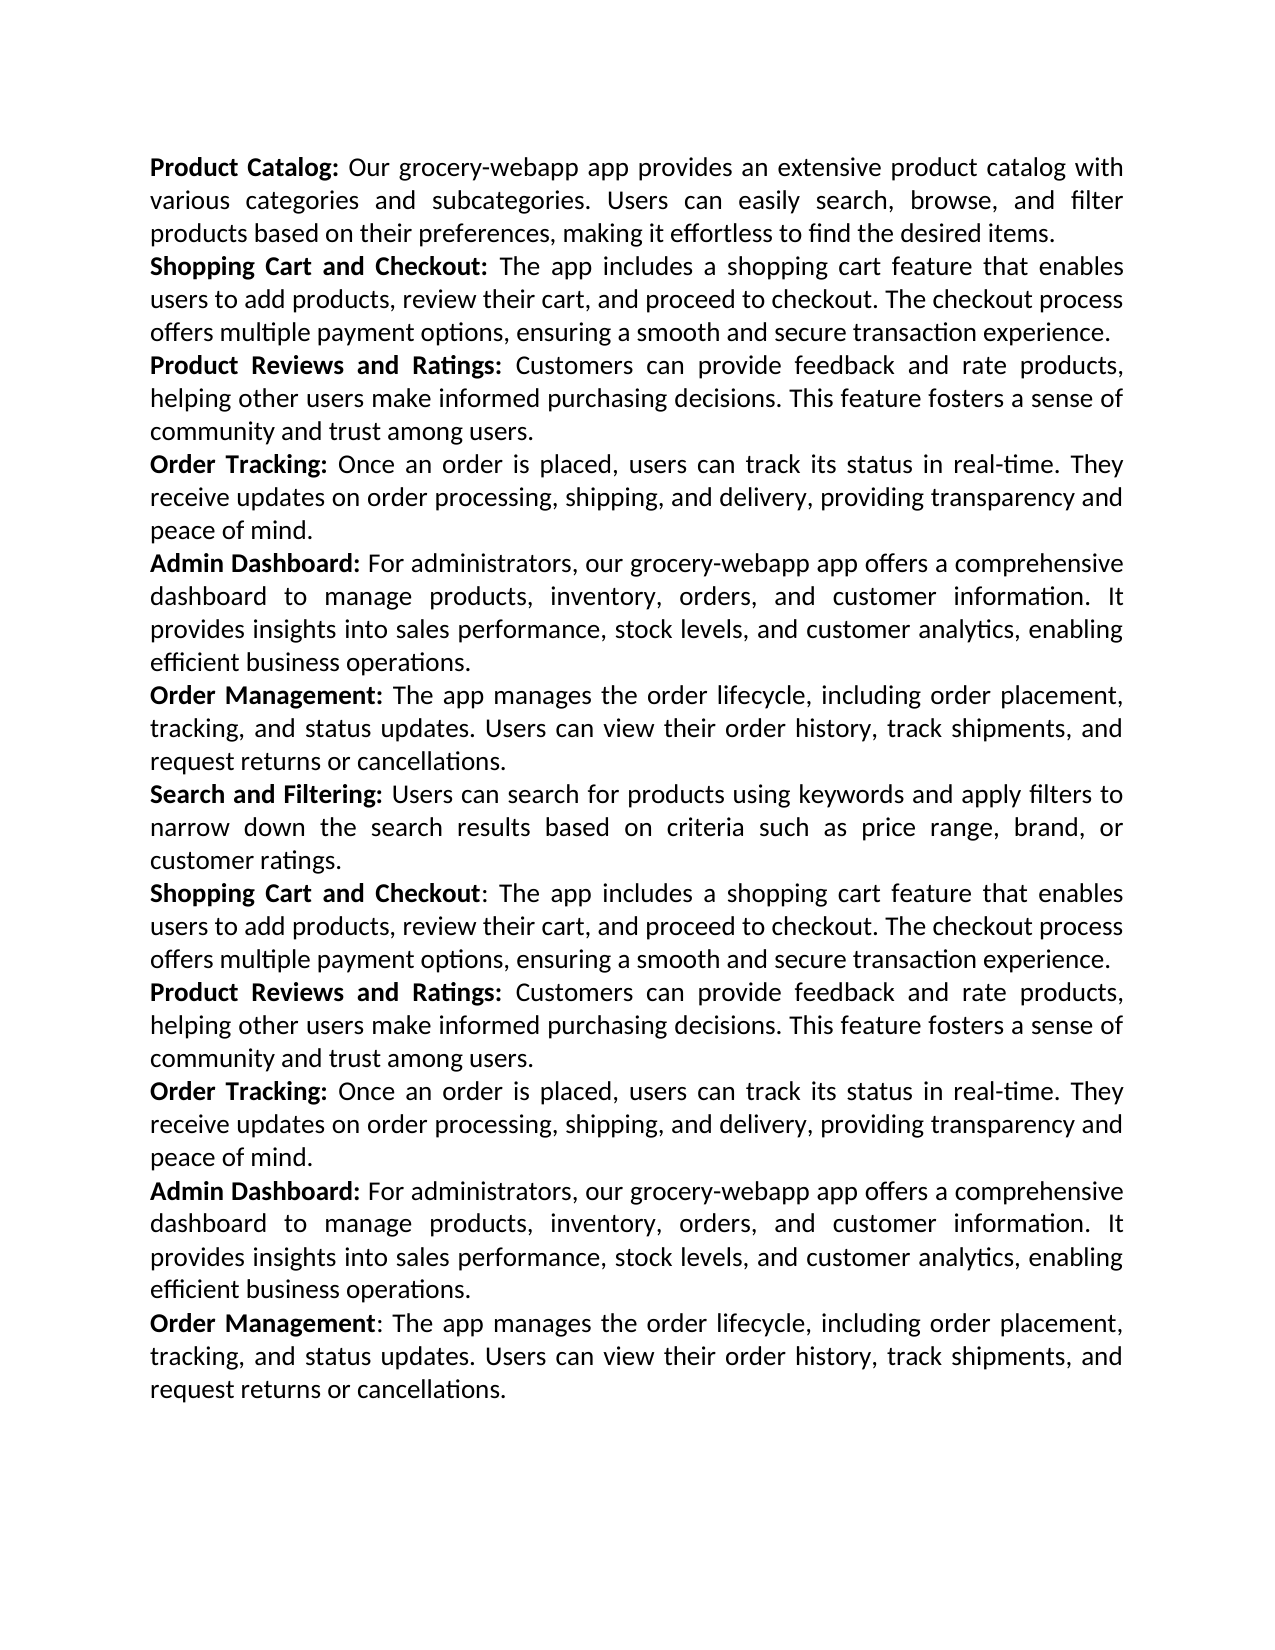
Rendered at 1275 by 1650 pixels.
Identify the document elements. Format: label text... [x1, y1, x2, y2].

text Admin Dashboard: For administrators, our grocery-webapp app offers a comprehensive dashboard to manage products, inventory, orders, and customer information. It provides insights into sales performance, stock levels, and customer analytics, enabling efficient business operations. [150, 1174, 1125, 1306]
text Order Management: The app manages the order lifecycle, including order placement, tracking, and status updates. Users can view their order history, track shipments, and request returns or cancellations. [150, 1306, 1125, 1405]
text Product Catalog: Our grocery-webapp app provides an extensive product catalog with various categories and subcategories. Users can easily search, browse, and filter products based on their preferences, making it effortless to find the desired items. [150, 150, 1125, 249]
text Admin Dashboard: For administrators, our grocery-webapp app offers a comprehensive dashboard to manage products, inventory, orders, and customer information. It provides insights into sales performance, stock levels, and customer analytics, enabling efficient business operations. [150, 546, 1125, 678]
text Shopping Cart and Checkout: The app includes a shopping cart feature that enables users to add products, review their cart, and proceed to checkout. The checkout process offers multiple payment options, ensuring a smooth and secure transaction experience. [150, 876, 1125, 976]
text Order Management: The app manages the order lifecycle, including order placement, tracking, and status updates. Users can view their order history, track shipments, and request returns or cancellations. [150, 678, 1125, 777]
text Order Tracking: Once an order is placed, users can track its status in real-time. They receive updates on order processing, shipping, and delivery, providing transparency and peace of mind. [150, 1074, 1125, 1174]
text Order Tracking: Once an order is placed, users can track its status in real-time. They receive updates on order processing, shipping, and delivery, providing transparency and peace of mind. [150, 447, 1125, 546]
text Product Reviews and Ratings: Customers can provide feedback and rate products, helping other users make informed purchasing decisions. This feature fosters a sense of community and trust among users. [150, 976, 1125, 1074]
text Product Reviews and Ratings: Customers can provide feedback and rate products, helping other users make informed purchasing decisions. This feature fosters a sense of community and trust among users. [150, 348, 1125, 447]
text Shopping Cart and Checkout: The app includes a shopping cart feature that enables users to add products, review their cart, and proceed to checkout. The checkout process offers multiple payment options, ensuring a smooth and secure transaction experience. [150, 249, 1125, 348]
text Search and Filtering: Users can search for products using keywords and apply filters to narrow down the search results based on criteria such as price range, brand, or customer ratings. [150, 777, 1125, 876]
